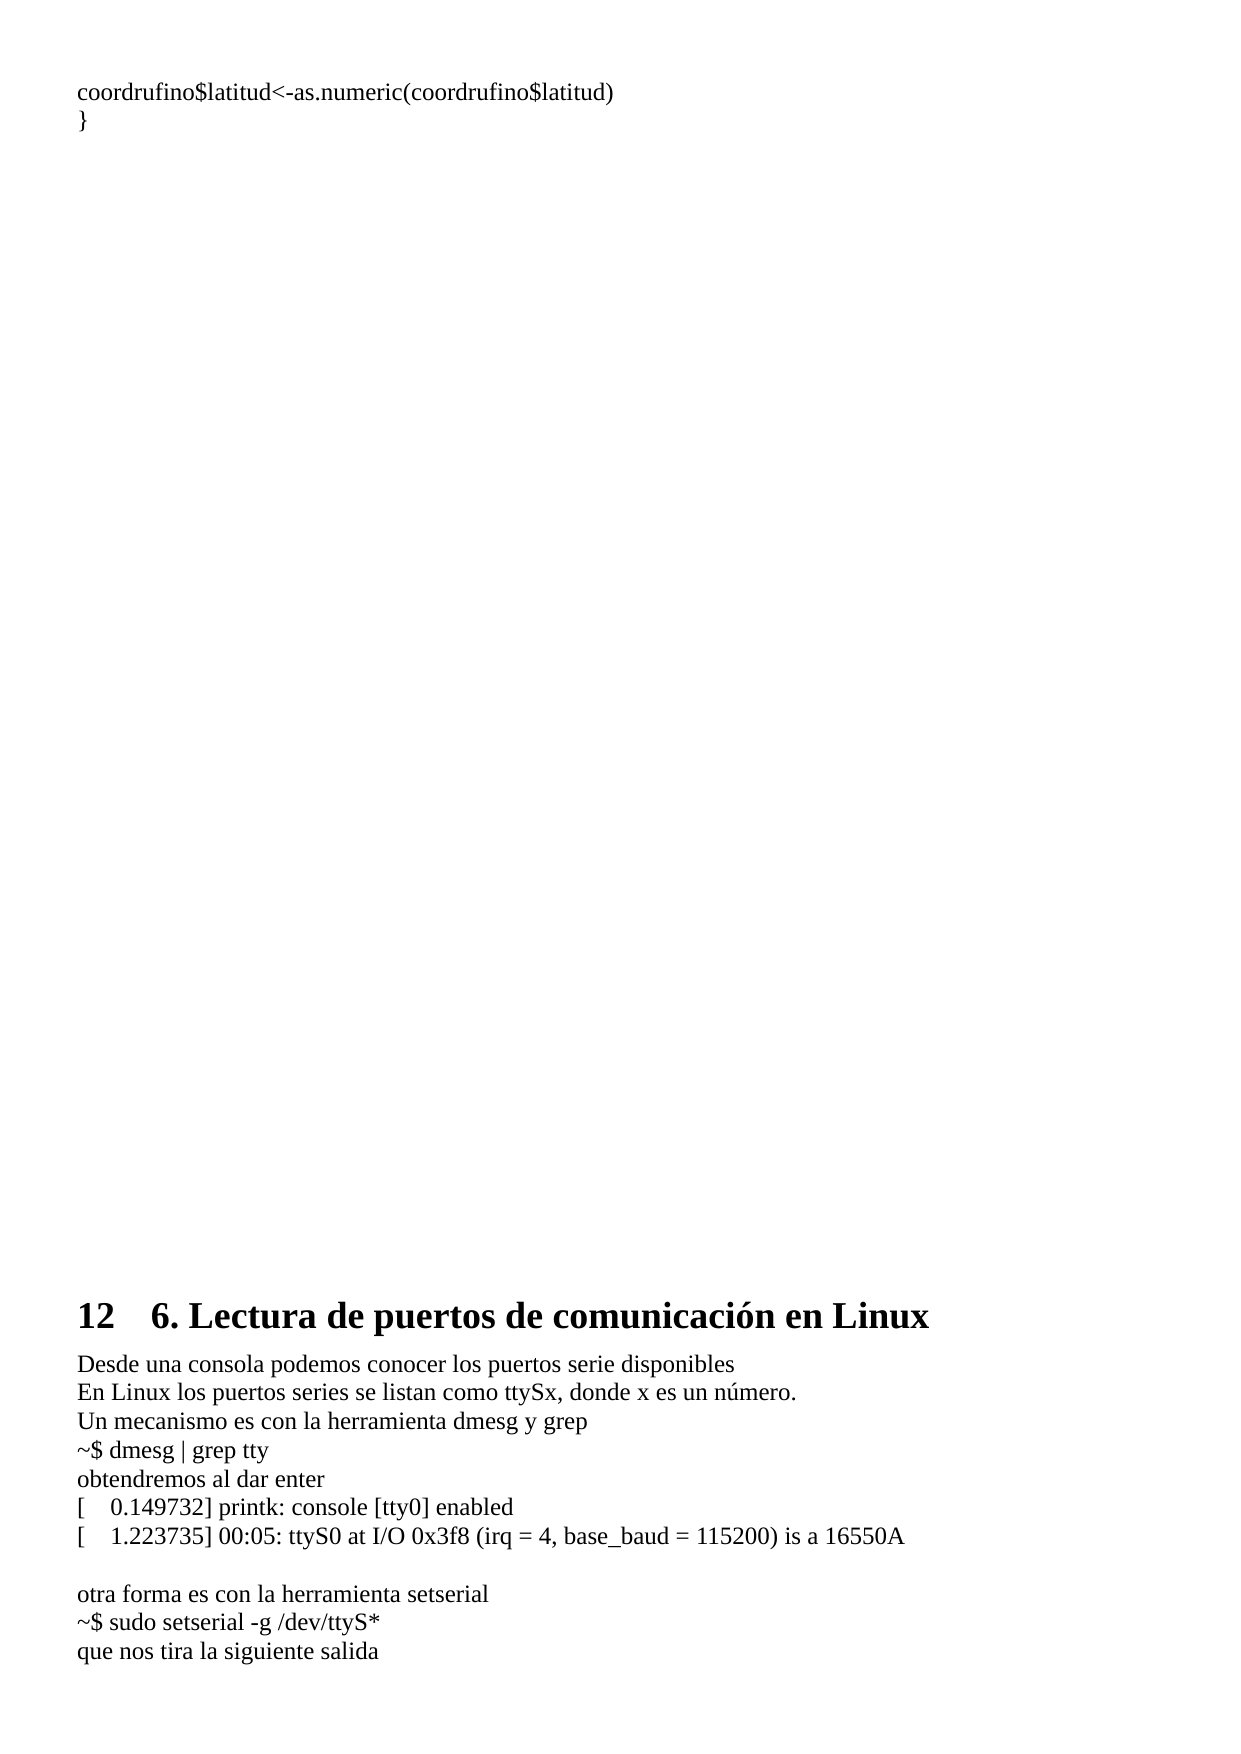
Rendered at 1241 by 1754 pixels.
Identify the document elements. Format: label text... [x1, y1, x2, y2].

text otra forma es con la herramienta setserial [77, 1579, 1163, 1607]
text [ 1.223735] 00:05: ttyS0 at I/O 0x3f8 (irq = 4, base_baud = 115200) is a 16550A [77, 1521, 1163, 1550]
text ~$ dmesg | grep tty [77, 1435, 1163, 1464]
text ~$ sudo setserial -g /dev/ttyS* [77, 1607, 1163, 1636]
text coordrufino$latitud<-as.numeric(coordrufino$latitud) [77, 77, 1163, 106]
text [ 0.149732] printk: console [tty0] enabled [77, 1492, 1163, 1521]
text En Linux los puertos series se listan como ttySx, donde x es un número. [77, 1377, 1163, 1406]
text Un mecanismo es con la herramienta dmesg y grep [77, 1406, 1163, 1435]
text } [77, 106, 1163, 134]
text que nos tira la siguiente salida [77, 1636, 1163, 1665]
subtitle 6. Lectura de puertos de comunicación en Linux [77, 1293, 1163, 1336]
text obtendremos al dar enter [77, 1464, 1163, 1492]
text Desde una consola podemos conocer los puertos serie disponibles [77, 1349, 1163, 1377]
